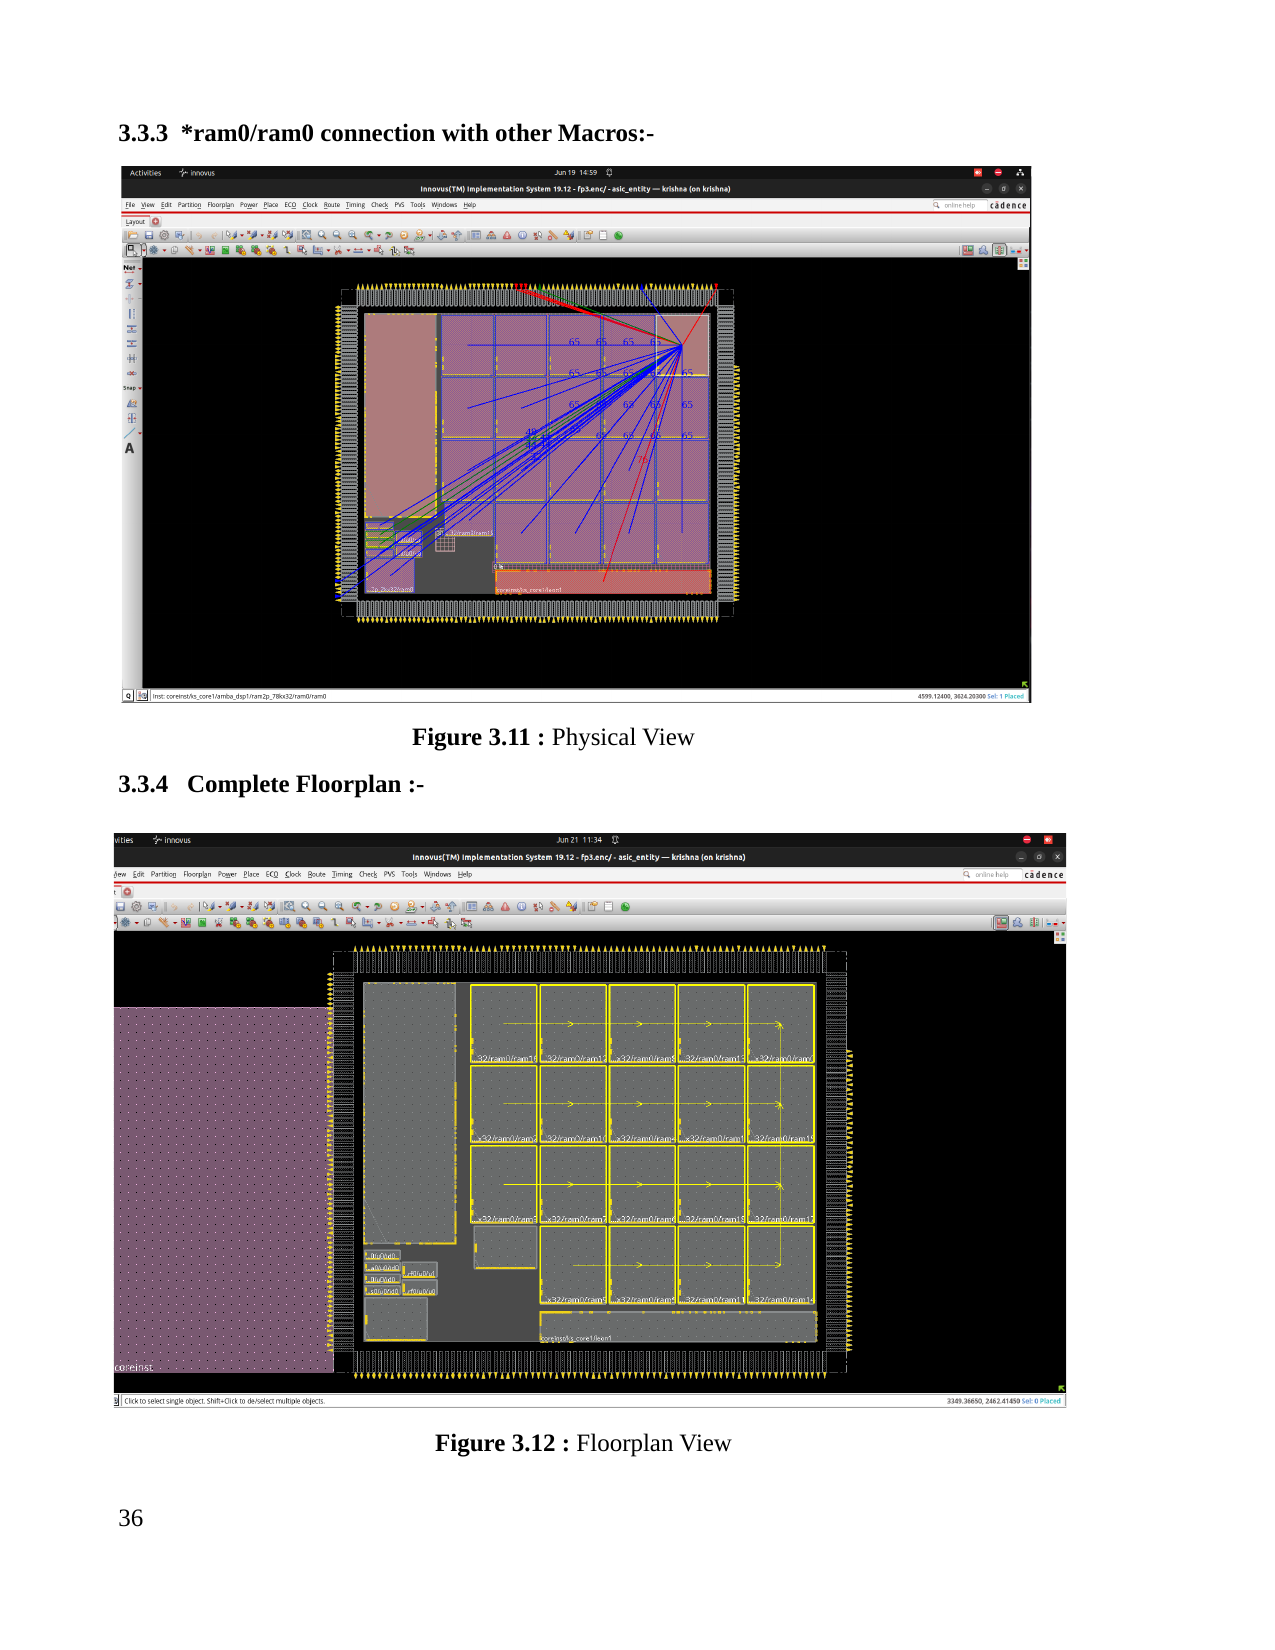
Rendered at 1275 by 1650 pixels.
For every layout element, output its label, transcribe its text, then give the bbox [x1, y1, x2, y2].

picture [113, 833, 1067, 1408]
text Figure 3.12 : Floorplan View [118, 815, 1157, 1458]
picture [121, 166, 1032, 703]
text Figure 3.11 : Physical View [118, 722, 1157, 751]
text 3.3.3 *ram0/ram0 connection with other Macros:- [118, 118, 1157, 147]
text 3.3.4 Complete Floorplan :- [118, 765, 1157, 798]
